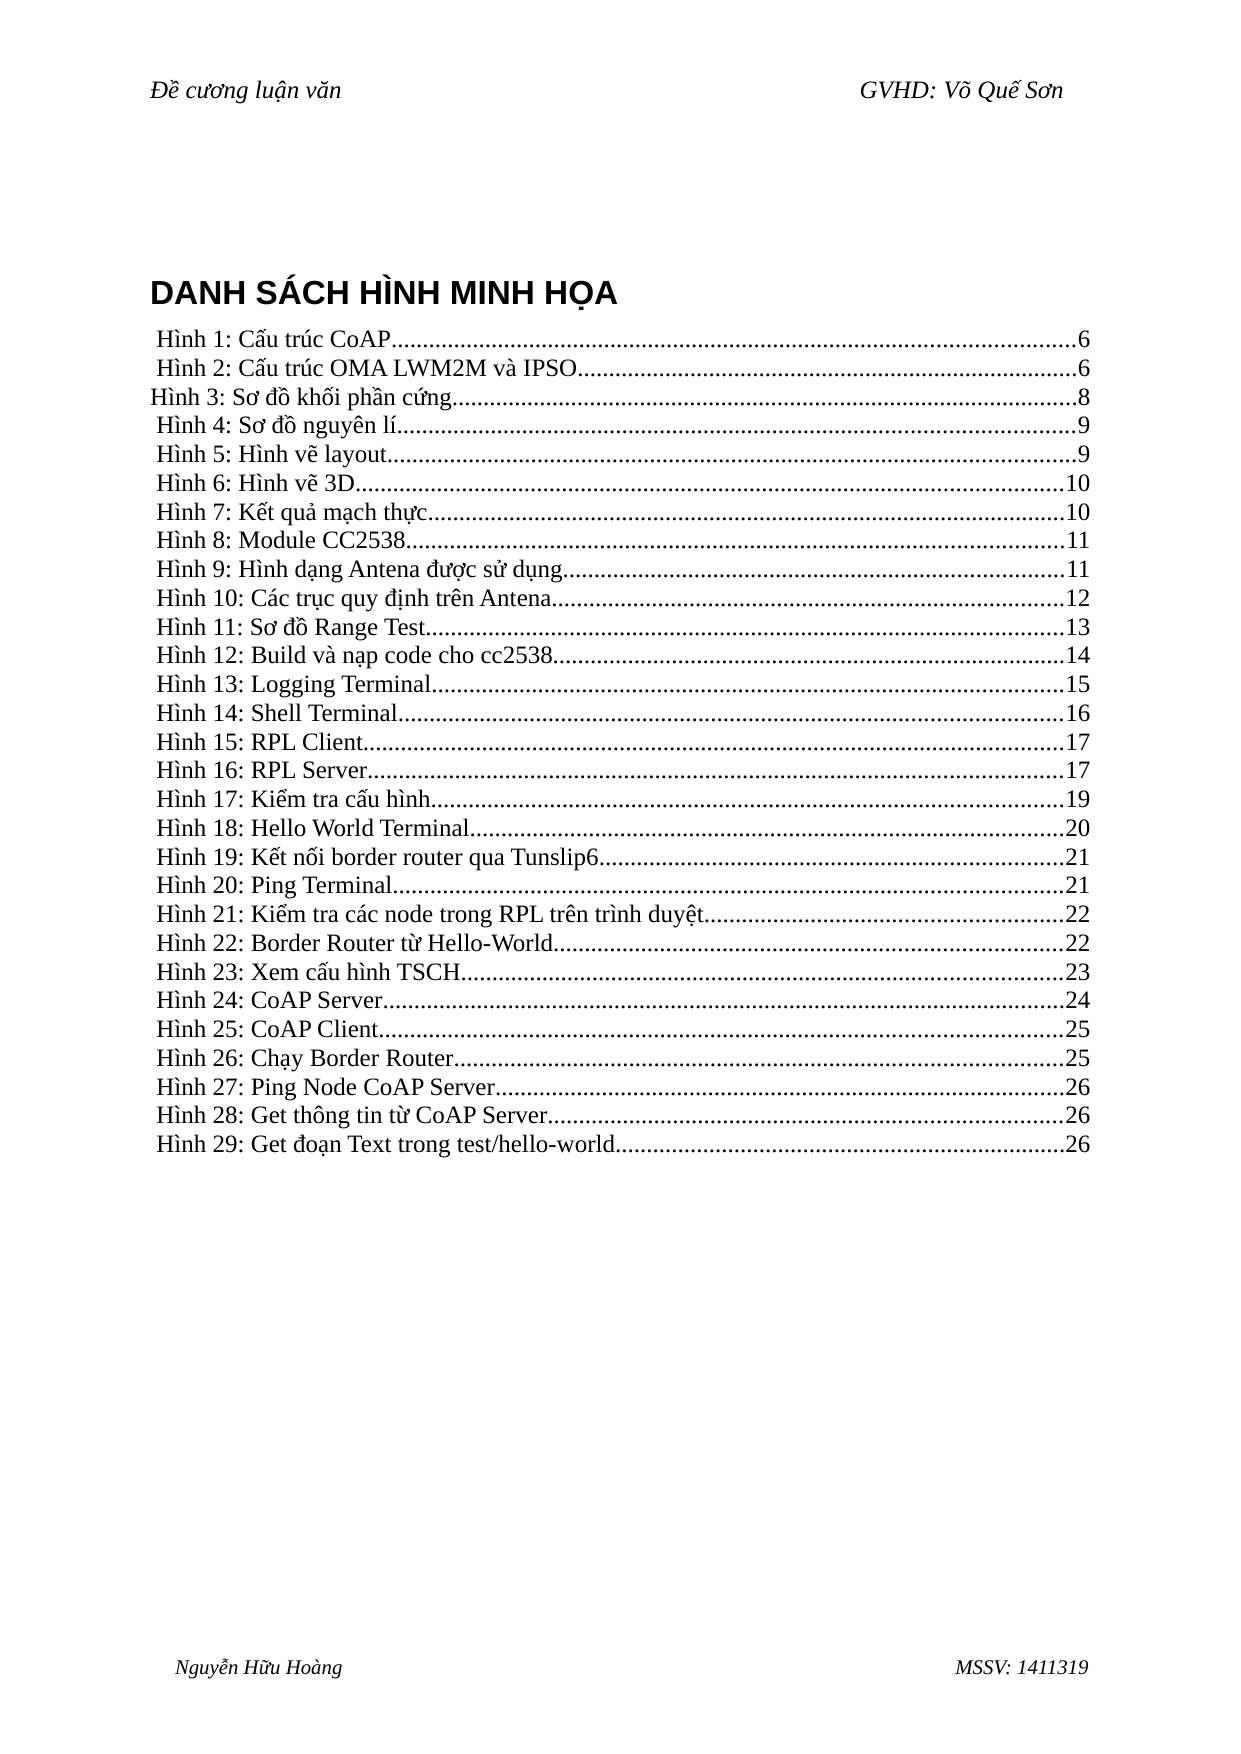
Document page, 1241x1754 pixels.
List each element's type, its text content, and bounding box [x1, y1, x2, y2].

subtitle DANH SÁCH HÌNH MINH HỌA [150, 273, 1090, 312]
text Hình 16: RPL Server 17 [150, 755, 1090, 784]
text Hình 27: Ping Node CoAP Server 26 [150, 1072, 1090, 1100]
text Hình 2: Cấu trúc OMA LWM2M và IPSO 6 [150, 353, 1090, 382]
text Hình 6: Hình vẽ 3D 10 [150, 468, 1090, 497]
text Hình 17: Kiểm tra cấu hình 19 [150, 784, 1090, 813]
text Hình 18: Hello World Terminal 20 [150, 813, 1090, 842]
text Hình 11: Sơ đồ Range Test 13 [150, 612, 1090, 640]
text Hình 1: Cấu trúc CoAP 6 [150, 324, 1090, 353]
text Hình 7: Kết quả mạch thực 10 [150, 497, 1090, 525]
text Hình 3: Sơ đồ khối phần cứng 8 [150, 382, 1090, 410]
text Hình 20: Ping Terminal 21 [150, 870, 1090, 899]
text Hình 8: Module CC2538 11 [150, 525, 1090, 554]
text Hình 24: CoAP Server 24 [150, 985, 1090, 1014]
text Hình 12: Build và nạp code cho cc2538 14 [150, 640, 1090, 669]
text Hình 25: CoAP Client 25 [150, 1014, 1090, 1043]
text Hình 23: Xem cấu hình TSCH 23 [150, 957, 1090, 985]
text Hình 22: Border Router từ Hello-World 22 [150, 928, 1090, 957]
text Hình 26: Chạy Border Router 25 [150, 1043, 1090, 1072]
text Hình 28: Get thông tin từ CoAP Server 26 [150, 1100, 1090, 1129]
text Hình 4: Sơ đồ nguyên lí 9 [150, 410, 1090, 439]
text Hình 21: Kiểm tra các node trong RPL trên trình duyệt 22 [150, 899, 1090, 928]
text Hình 29: Get đoạn Text trong test/hello-world 26 [150, 1129, 1090, 1158]
text Hình 19: Kết nối border router qua Tunslip6 21 [150, 842, 1090, 870]
text Hình 13: Logging Terminal 15 [150, 669, 1090, 698]
text Hình 9: Hình dạng Antena được sử dụng 11 [150, 554, 1090, 583]
text Hình 15: RPL Client 17 [150, 727, 1090, 755]
text Hình 14: Shell Terminal 16 [150, 698, 1090, 727]
text Hình 10: Các trục quy định trên Antena 12 [150, 583, 1090, 612]
text Hình 5: Hình vẽ layout 9 [150, 439, 1090, 468]
